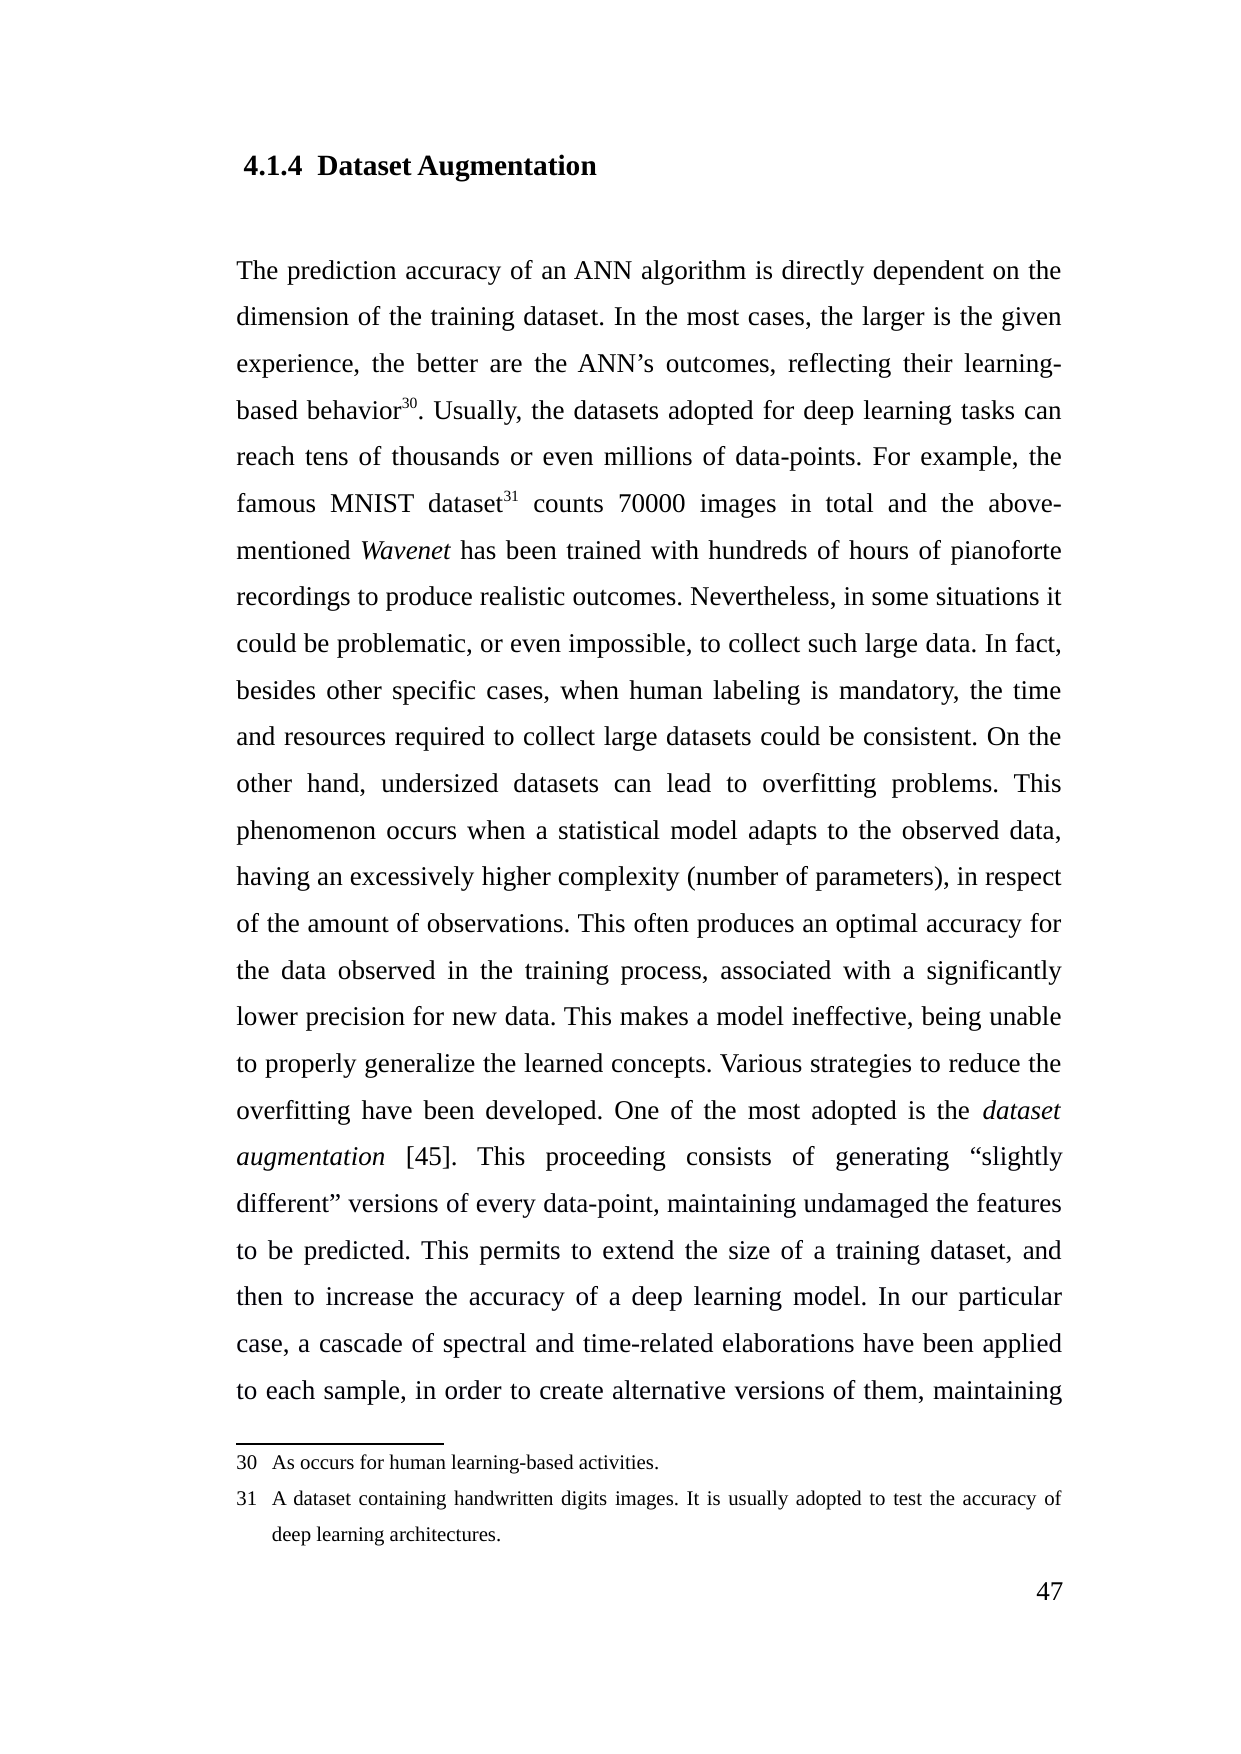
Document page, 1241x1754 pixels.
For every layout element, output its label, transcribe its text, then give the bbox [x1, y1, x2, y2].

text The prediction accuracy of an ANN algorithm is directly dependent on the dimension of the training dataset. In the most cases, the larger is the given experience, the better are the ANN’s outcomes, reflecting their learning-based behavior. Usually, the datasets adopted for deep learning tasks can reach tens of thousands or even millions of data-points. For example, the famous MNIST dataset counts 70000 images in total and the above-mentioned Wavenet has been trained with hundreds of hours of pianoforte recordings to produce realistic outcomes. Nevertheless, in some situations it could be problematic, or even impossible, to collect such large data. In fact, besides other specific cases, when human labeling is mandatory, the time and resources required to collect large datasets could be consistent. On the other hand, undersized datasets can lead to overfitting problems. This phenomenon occurs when a statistical model adapts to the observed data, having an excessively higher complexity (number of parameters), in respect of the amount of observations. This often produces an optimal accuracy for the data observed in the training process, associated with a significantly lower precision for new data. This makes a model ineffective, being unable to properly generalize the learned concepts. Various strategies to reduce the overfitting have been developed. One of the most adopted is the dataset augmentation [45]. This proceeding consists of generating “slightly different” versions of every data-point, maintaining undamaged the features to be predicted. This permits to extend the size of a training dataset, and then to increase the accuracy of a deep learning model. In our particular case, a cascade of spectral and time-related elaborations have been applied to each sample, in order to create alternative versions of them, maintaining [236, 254, 1063, 1405]
text As occurs for human learning-based activities. [236, 1449, 1063, 1474]
text A dataset containing handwritten digits images. It is usually adopted to test the accuracy of deep learning architectures. [236, 1486, 1063, 1546]
subtitle Dataset Augmentation [236, 148, 1063, 181]
